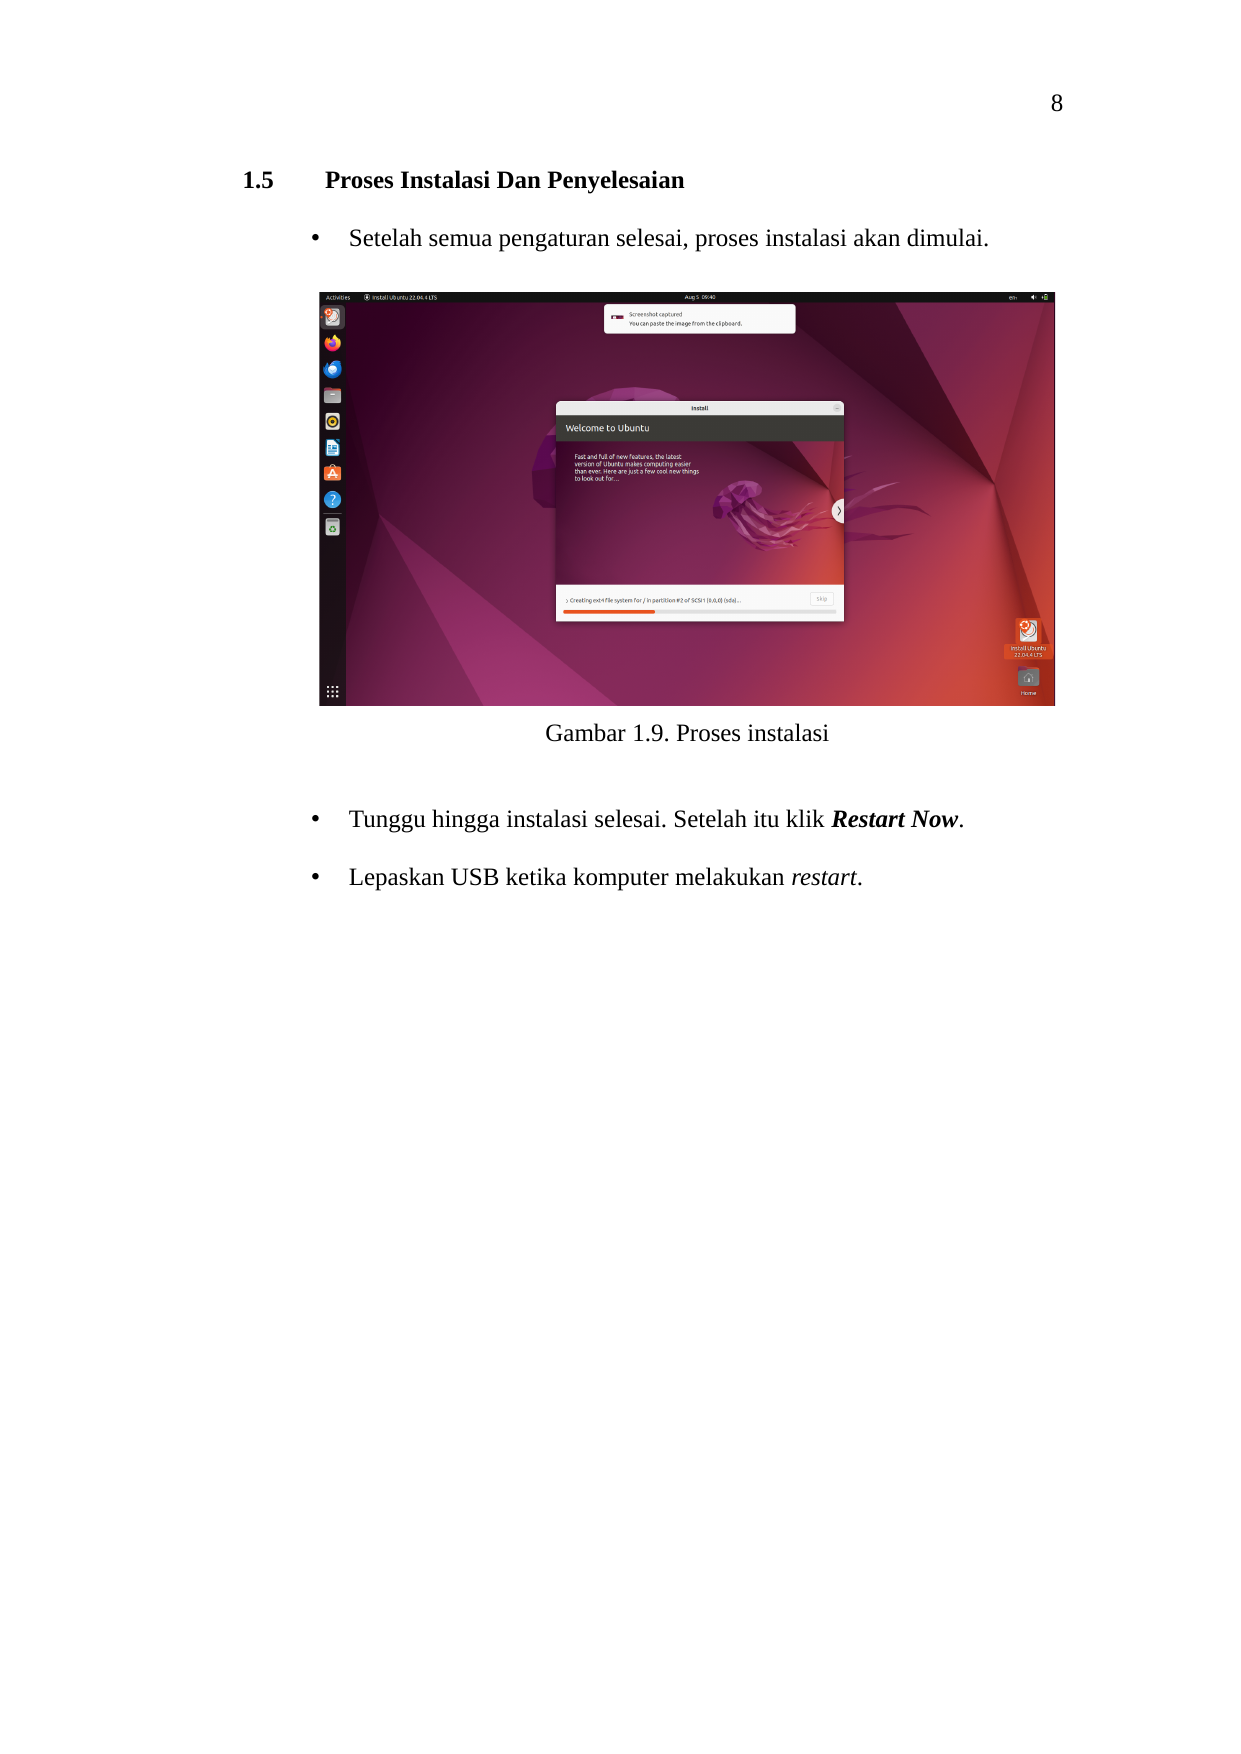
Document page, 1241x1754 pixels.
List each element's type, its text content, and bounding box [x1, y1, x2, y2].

subtitle Proses Instalasi dan Penyelesaian [236, 165, 1063, 194]
list Tunggu hingga instalasi selesai. Setelah itu klik Restart Now. [311, 280, 1063, 833]
list Gambar 1.9. Proses instalasi [319, 293, 1055, 747]
list Lepaskan USB ketika komputer melakukan restart. [311, 862, 1063, 890]
list Setelah semua pengaturan selesai, proses instalasi akan dimulai. [311, 223, 1063, 252]
